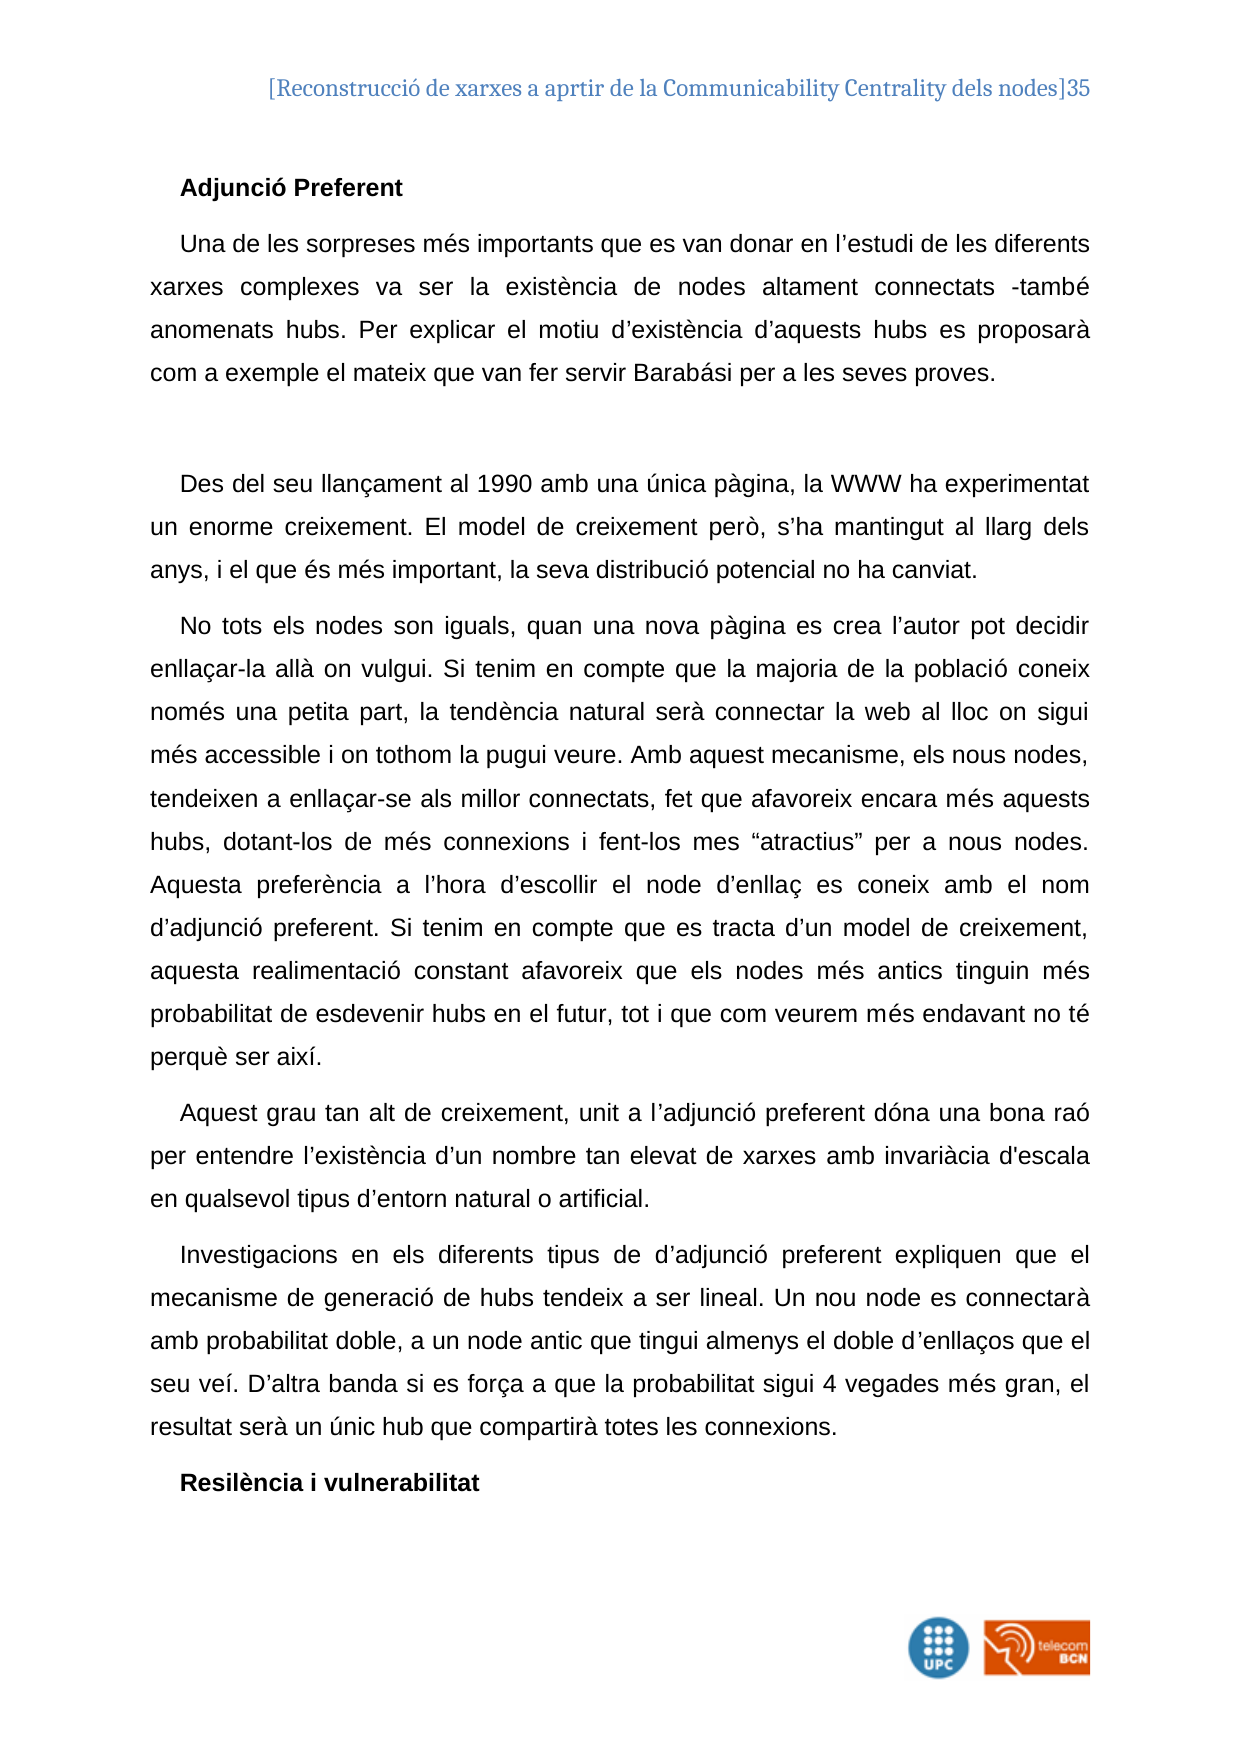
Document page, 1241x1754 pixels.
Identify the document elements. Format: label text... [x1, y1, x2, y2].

text Adjunció Preferent [150, 173, 1090, 202]
picture [904, 1614, 1091, 1681]
text Una de les sorpreses més importants que es van donar en l’estudi de les diferents xarxes complexes va ser la existència de nodes altament connectats -també anomenats hubs. Per explicar el motiu d’existència d’aquests hubs es proposarà com a exemple el mateix que van fer servir Barabási per a les seves proves. [150, 228, 1090, 387]
text Aquest grau tan alt de creixement, unit a l’adjunció preferent dóna una bona raó per entendre l’existència d’un nombre tan elevat de xarxes amb invariàcia d'escala en qualsevol tipus d’entorn natural o artificial. [150, 1098, 1090, 1213]
text Investigacions en els diferents tipus de d’adjunció preferent expliquen que el mecanisme de generació de hubs tendeix a ser lineal. Un nou node es connectarà amb probabilitat doble, a un node antic que tingui almenys el doble d’enllaços que el seu veí. D’altra banda si es força a que la probabilitat sigui 4 vegades més gran, el resultat serà un únic hub que compartirà totes les connexions. [150, 1240, 1090, 1441]
text Resilència i vulnerabilitat [150, 1468, 1090, 1497]
text Des del seu llançament al 1990 amb una única pàgina, la WWW ha experimentat un enorme creixement. El model de creixement però, s’ha mantingut al llarg dels anys, i el que és més important, la seva distribució potencial no ha canviat. [150, 469, 1090, 584]
text No tots els nodes son iguals, quan una nova pàgina es crea l’autor pot decidir enllaçar-la allà on vulgui. Si tenim en compte que la majoria de la població coneix només una petita part, la tendència natural serà connectar la web al lloc on sigui més accessible i on tothom la pugui veure. Amb aquest mecanisme, els nous nodes, tendeixen a enllaçar-se als millor connectats, fet que afavoreix encara més aquests hubs, dotant-los de més connexions i fent-los mes “atractius” per a nous nodes. Aquesta preferència a l’hora d’escollir el node d’enllaç es coneix amb el nom d’adjunció preferent. Si tenim en compte que es tracta d’un model de creixement, aquesta realimentació constant afavoreix que els nodes més antics tinguin més probabilitat de esdevenir hubs en el futur, tot i que com veurem més endavant no té perquè ser així. [150, 611, 1090, 1071]
